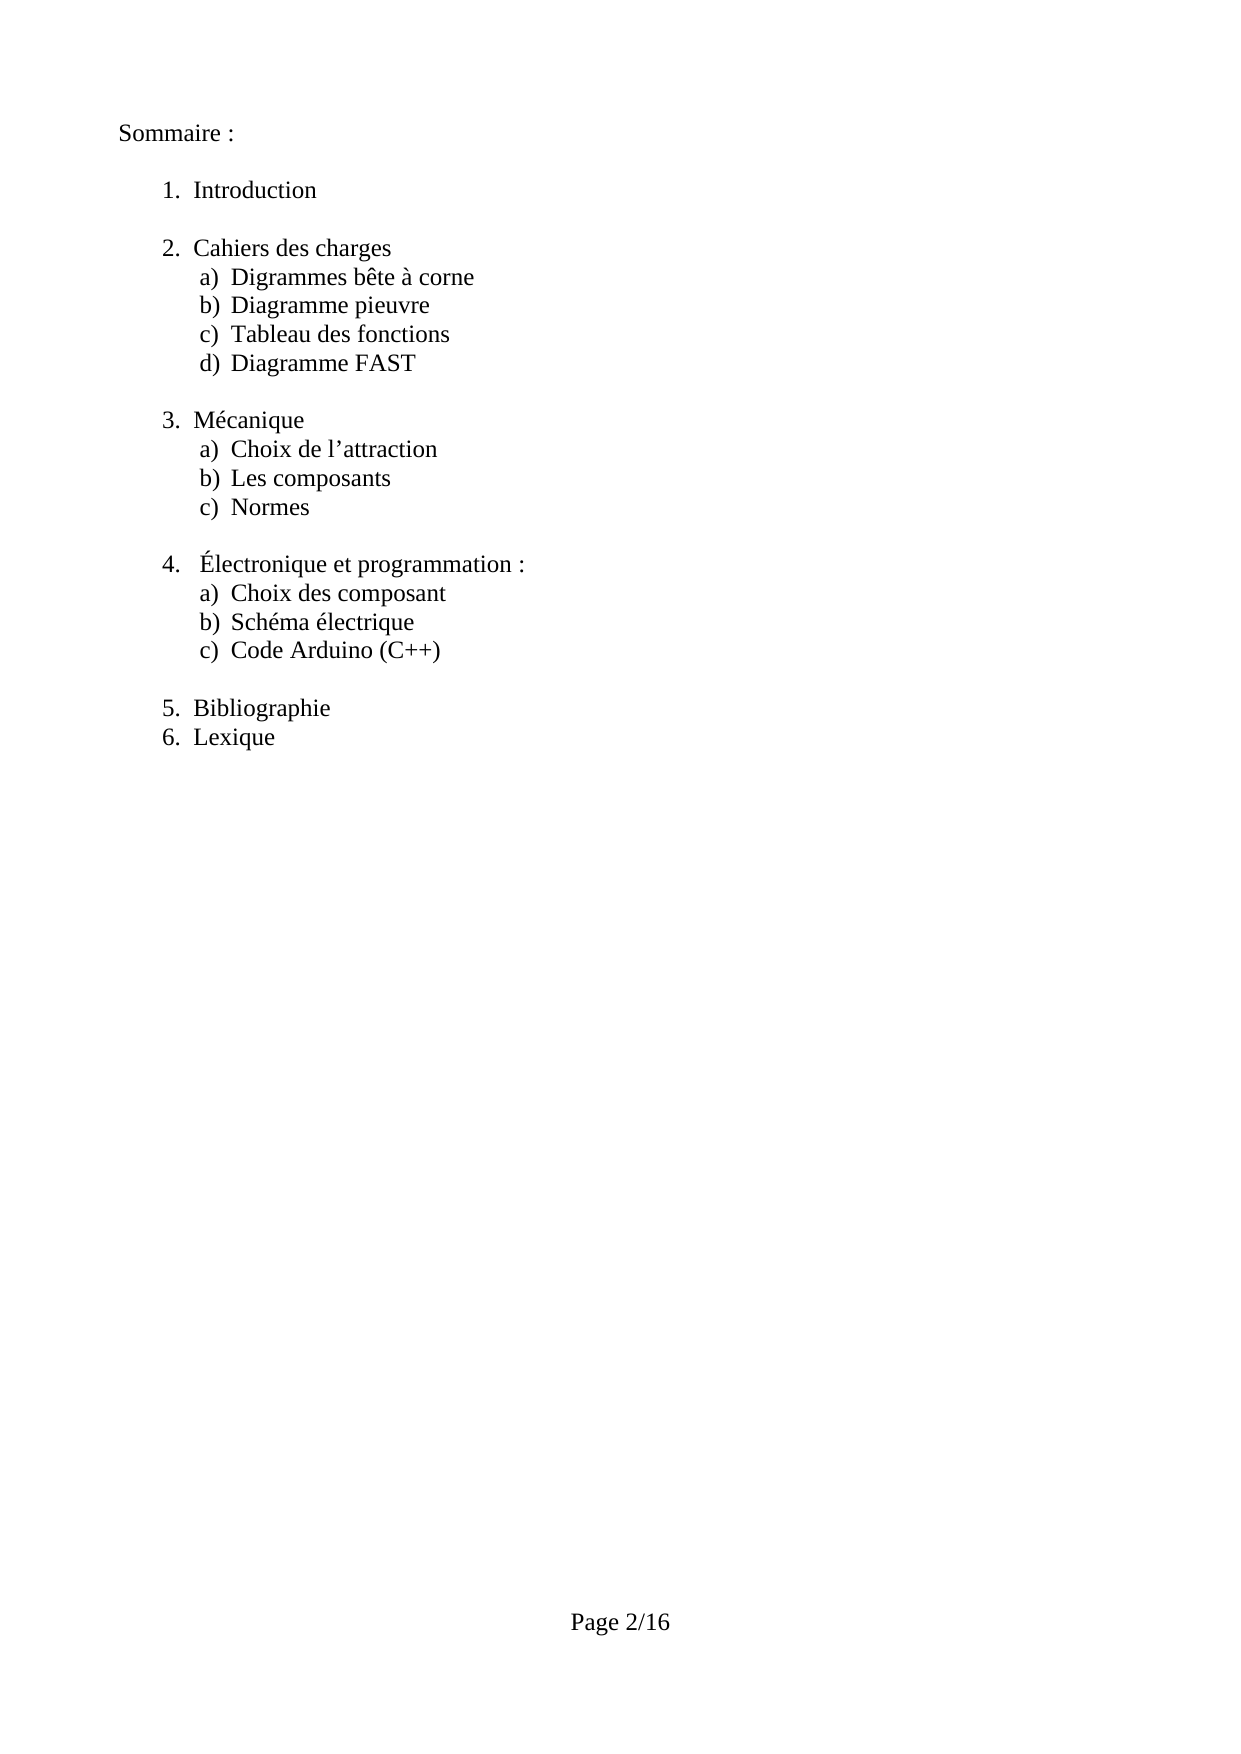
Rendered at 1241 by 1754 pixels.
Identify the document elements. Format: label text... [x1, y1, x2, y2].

list Tableau des fonctions [193, 319, 1122, 348]
text Sommaire : [118, 118, 1122, 147]
list Schéma électrique [193, 607, 1122, 636]
list Bibliographie [156, 693, 1122, 722]
list Introduction [156, 176, 1122, 204]
list Électronique et programmation : [156, 549, 1122, 578]
list Diagramme FAST [193, 348, 1122, 377]
list Choix de l’attraction [193, 434, 1122, 463]
list Mécanique [156, 406, 1122, 434]
list Choix des composant [193, 578, 1122, 607]
list Normes [193, 492, 1122, 521]
list Code Arduino (C++) [193, 636, 1122, 664]
list Digrammes bête à corne [193, 262, 1122, 291]
list Lexique [156, 722, 1122, 751]
list Cahiers des charges [156, 233, 1122, 262]
list Diagramme pieuvre [193, 291, 1122, 319]
list Les composants [193, 463, 1122, 492]
